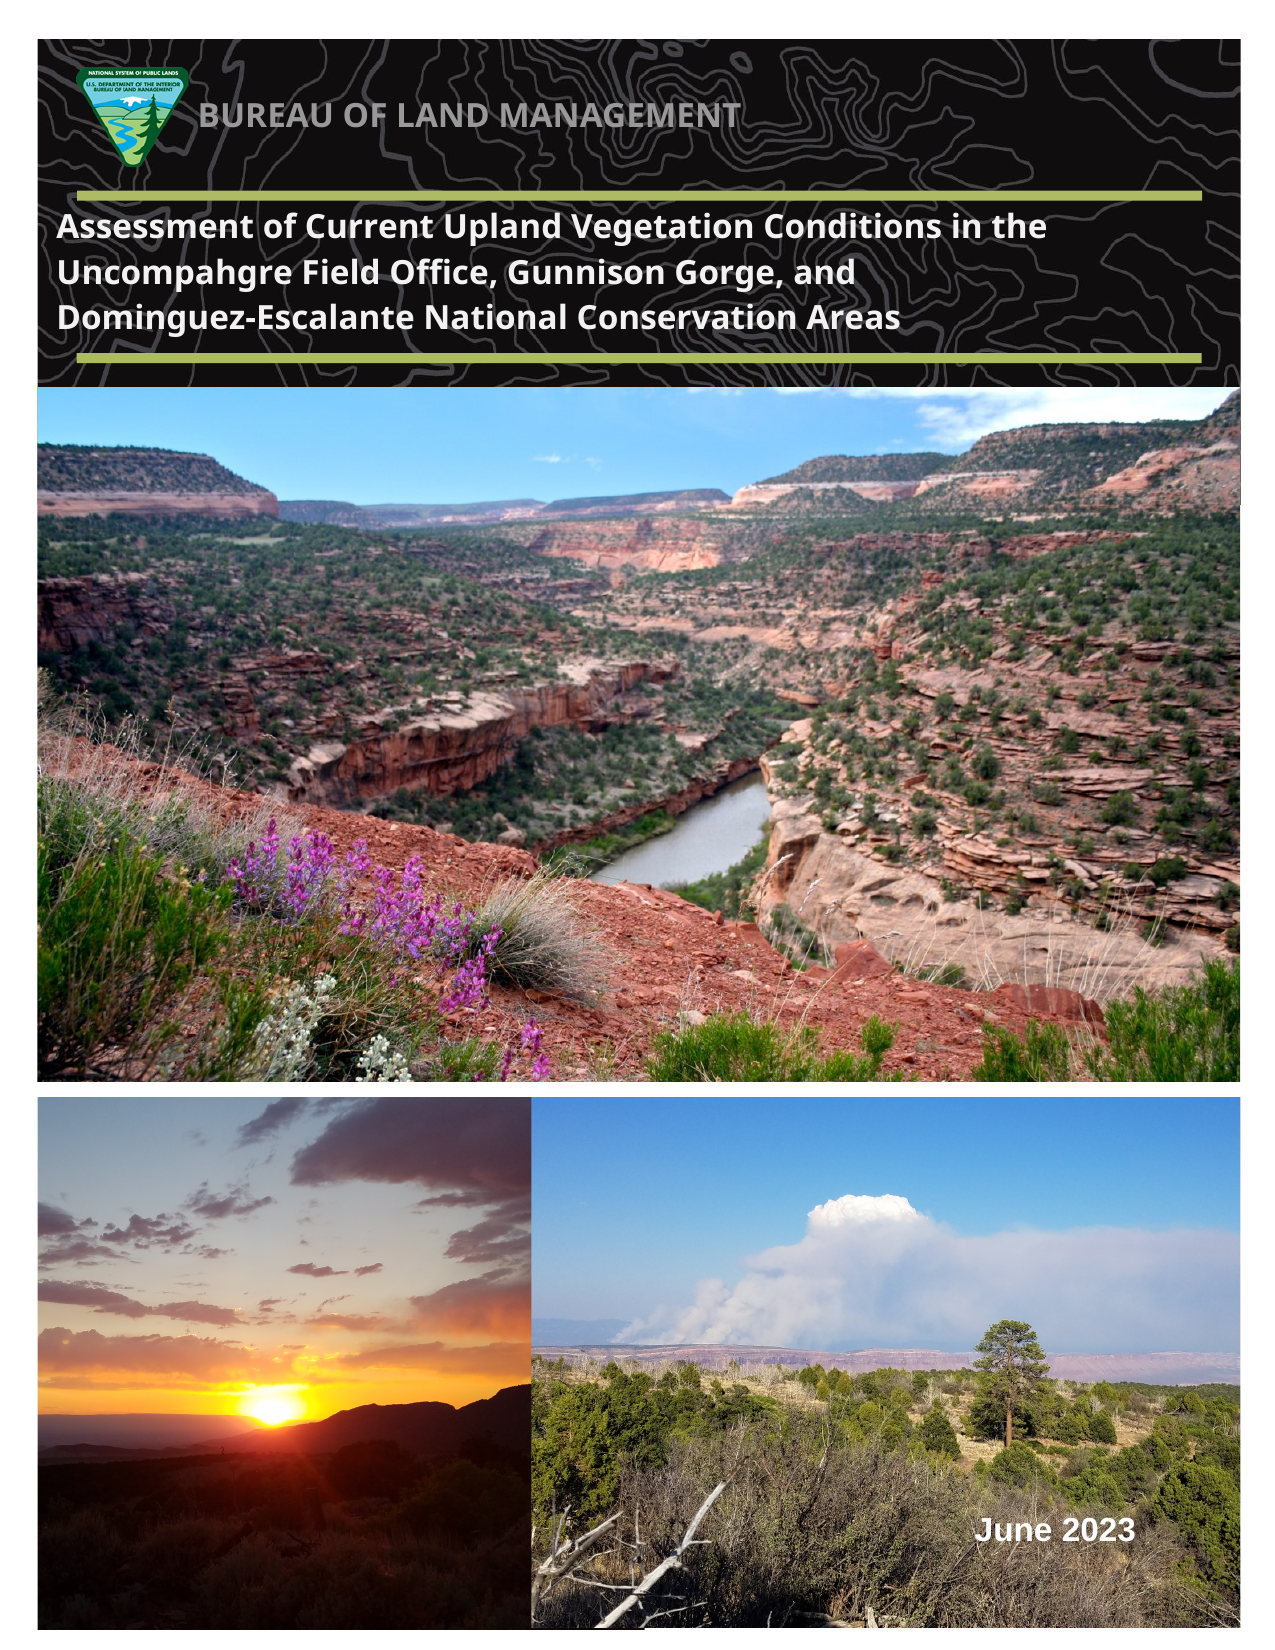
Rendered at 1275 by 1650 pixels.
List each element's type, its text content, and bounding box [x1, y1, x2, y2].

text BUREAU OF LAND MANAGEMENT [197, 92, 827, 137]
picture [531, 1097, 872, 1630]
text Assessment of Current Upland Vegetation Conditions in the Uncompahgre Field Office, Gunnison Gorge, and [56, 203, 1237, 294]
text Dominguez-Escalante National Conservation Areas [56, 294, 1237, 339]
picture [37, 39, 1241, 1082]
